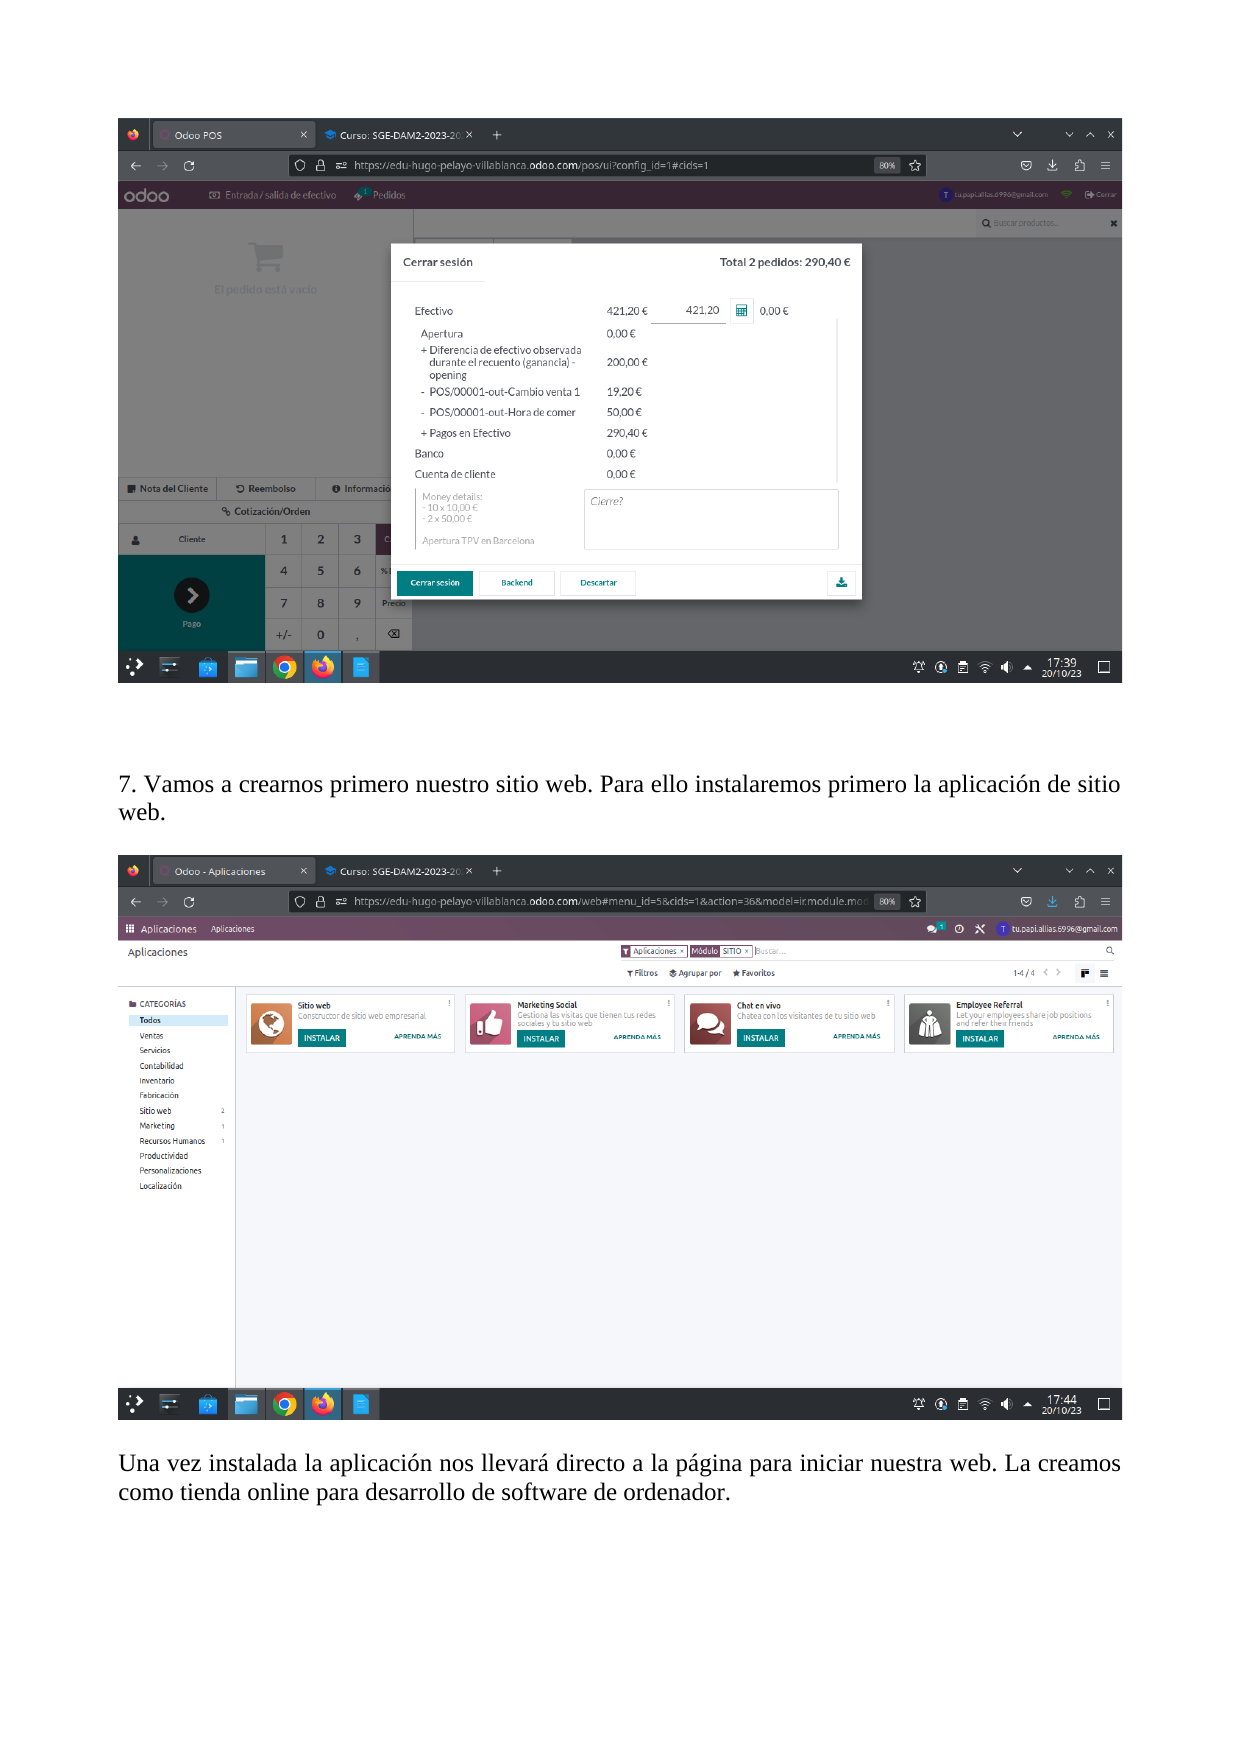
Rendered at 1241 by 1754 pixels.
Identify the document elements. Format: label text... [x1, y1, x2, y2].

picture [118, 118, 1123, 683]
picture [118, 855, 1123, 1420]
text 7. Vamos a crearnos primero nuestro sitio web. Para ello instalaremos primero la aplicación de sitio web. [118, 769, 1122, 826]
text Una vez instalada la aplicación nos llevará directo a la página para iniciar nuestra web. La creamos como tienda online para desarrollo de software de ordenador. [118, 1448, 1122, 1506]
